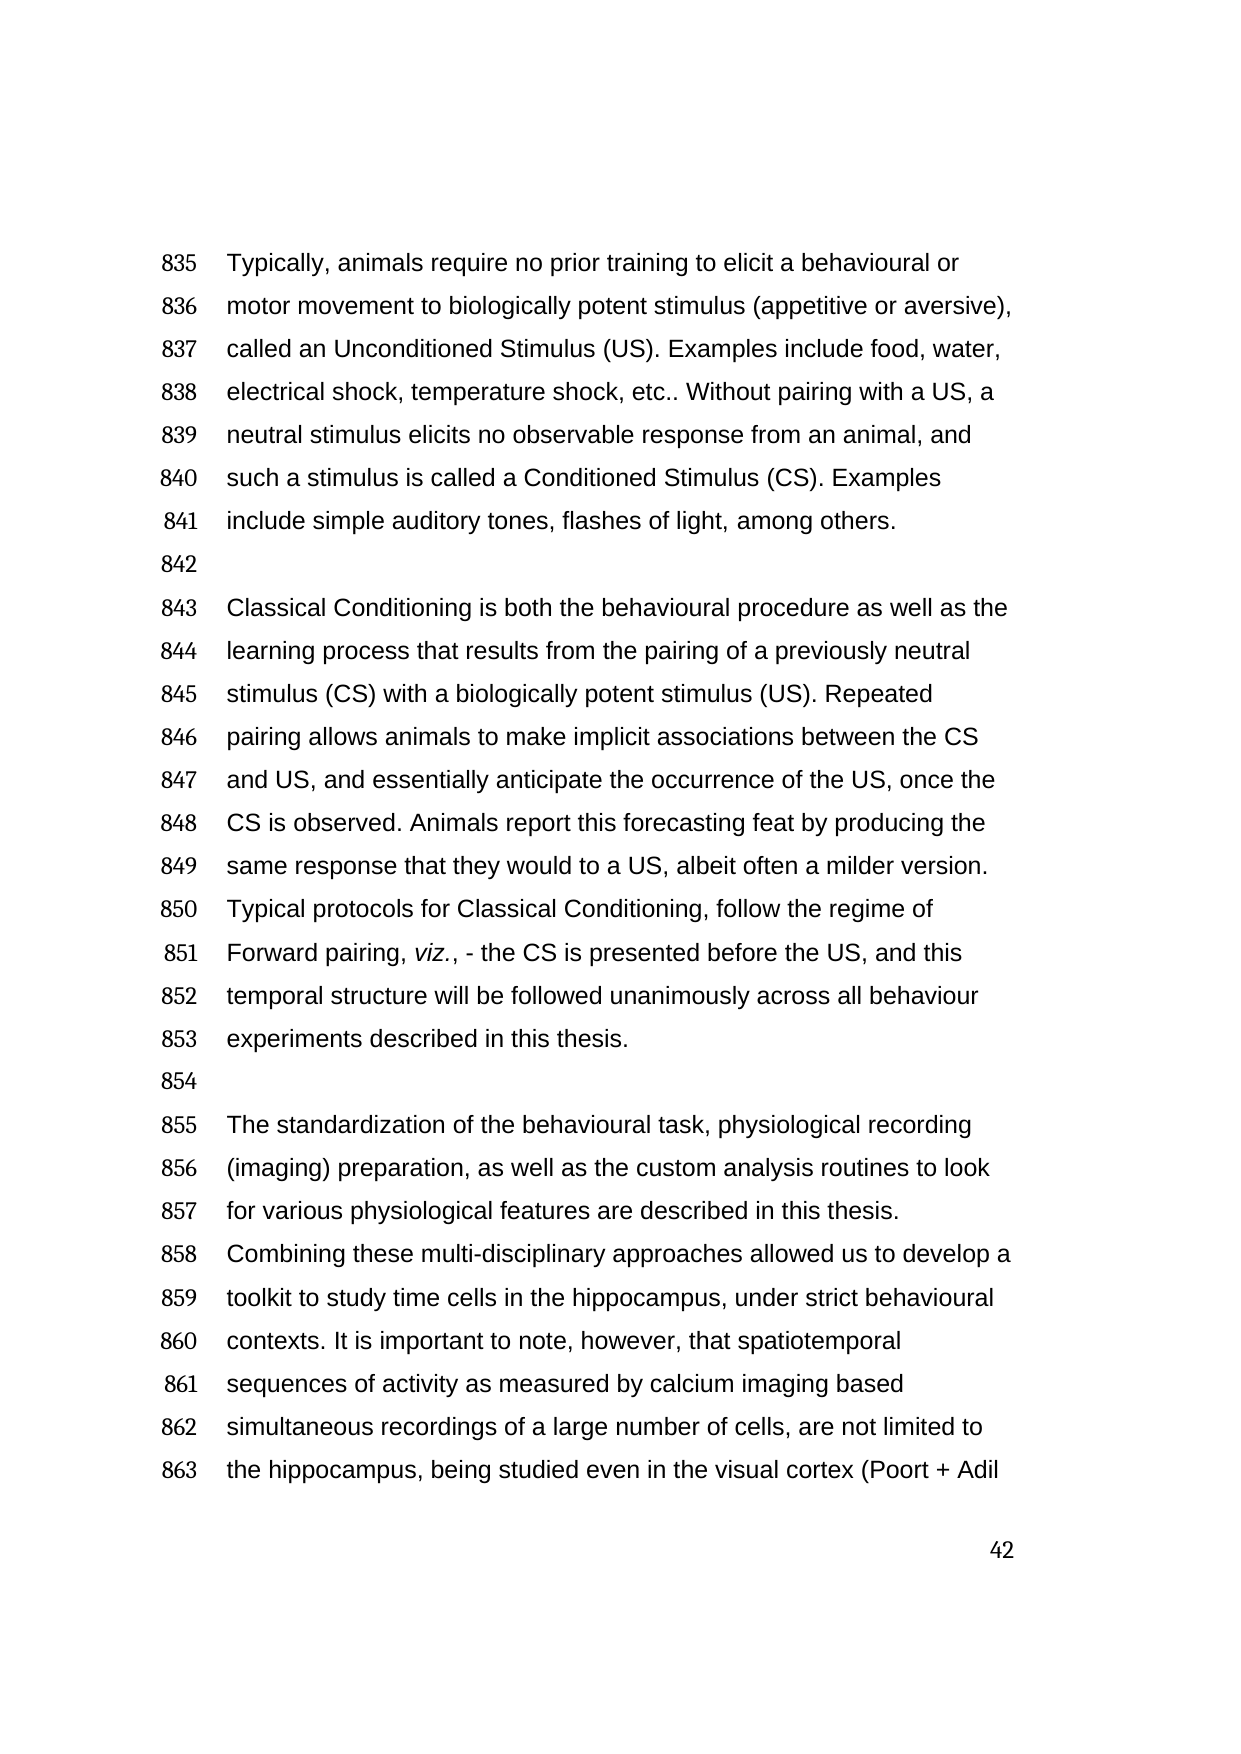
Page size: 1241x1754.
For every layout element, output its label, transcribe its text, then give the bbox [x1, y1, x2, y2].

text Classical Conditioning is both the behavioural procedure as well as the learning process that results from the pairing of a previously neutral stimulus (CS) with a biologically potent stimulus (US). Repeated pairing allows animals to make implicit associations between the CS and US, and essentially anticipate the occurrence of the US, once the CS is observed. Animals report this forecasting feat by producing the same response that they would to a US, albeit often a milder version. Typical protocols for Classical Conditioning, follow the regime of Forward pairing, viz., - the CS is presented before the US, and this temporal structure will be followed unanimously across all behaviour experiments described in this thesis. [226, 593, 1014, 1053]
text Typically, animals require no prior training to elicit a behavioural or motor movement to biologically potent stimulus (appetitive or aversive), called an Unconditioned Stimulus (US). Examples include food, water, electrical shock, temperature shock, etc.. Without pairing with a US, a neutral stimulus elicits no observable response from an animal, and such a stimulus is called a Conditioned Stimulus (CS). Examples include simple auditory tones, flashes of light, among others. [226, 248, 1014, 535]
text The standardization of the behavioural task, physiological recording (imaging) preparation, as well as the custom analysis routines to look for various physiological features are described in this thesis. Combining these multi-disciplinary approaches allowed us to develop a toolkit to study time cells in the hippocampus, under strict behavioural contexts. It is important to note, however, that spatiotemporal sequences of activity as measured by calcium imaging based simultaneous recordings of a large number of cells, are not limited to the hippocampus, being studied even in the visual cortex (Poort + Adil [226, 1110, 1014, 1484]
